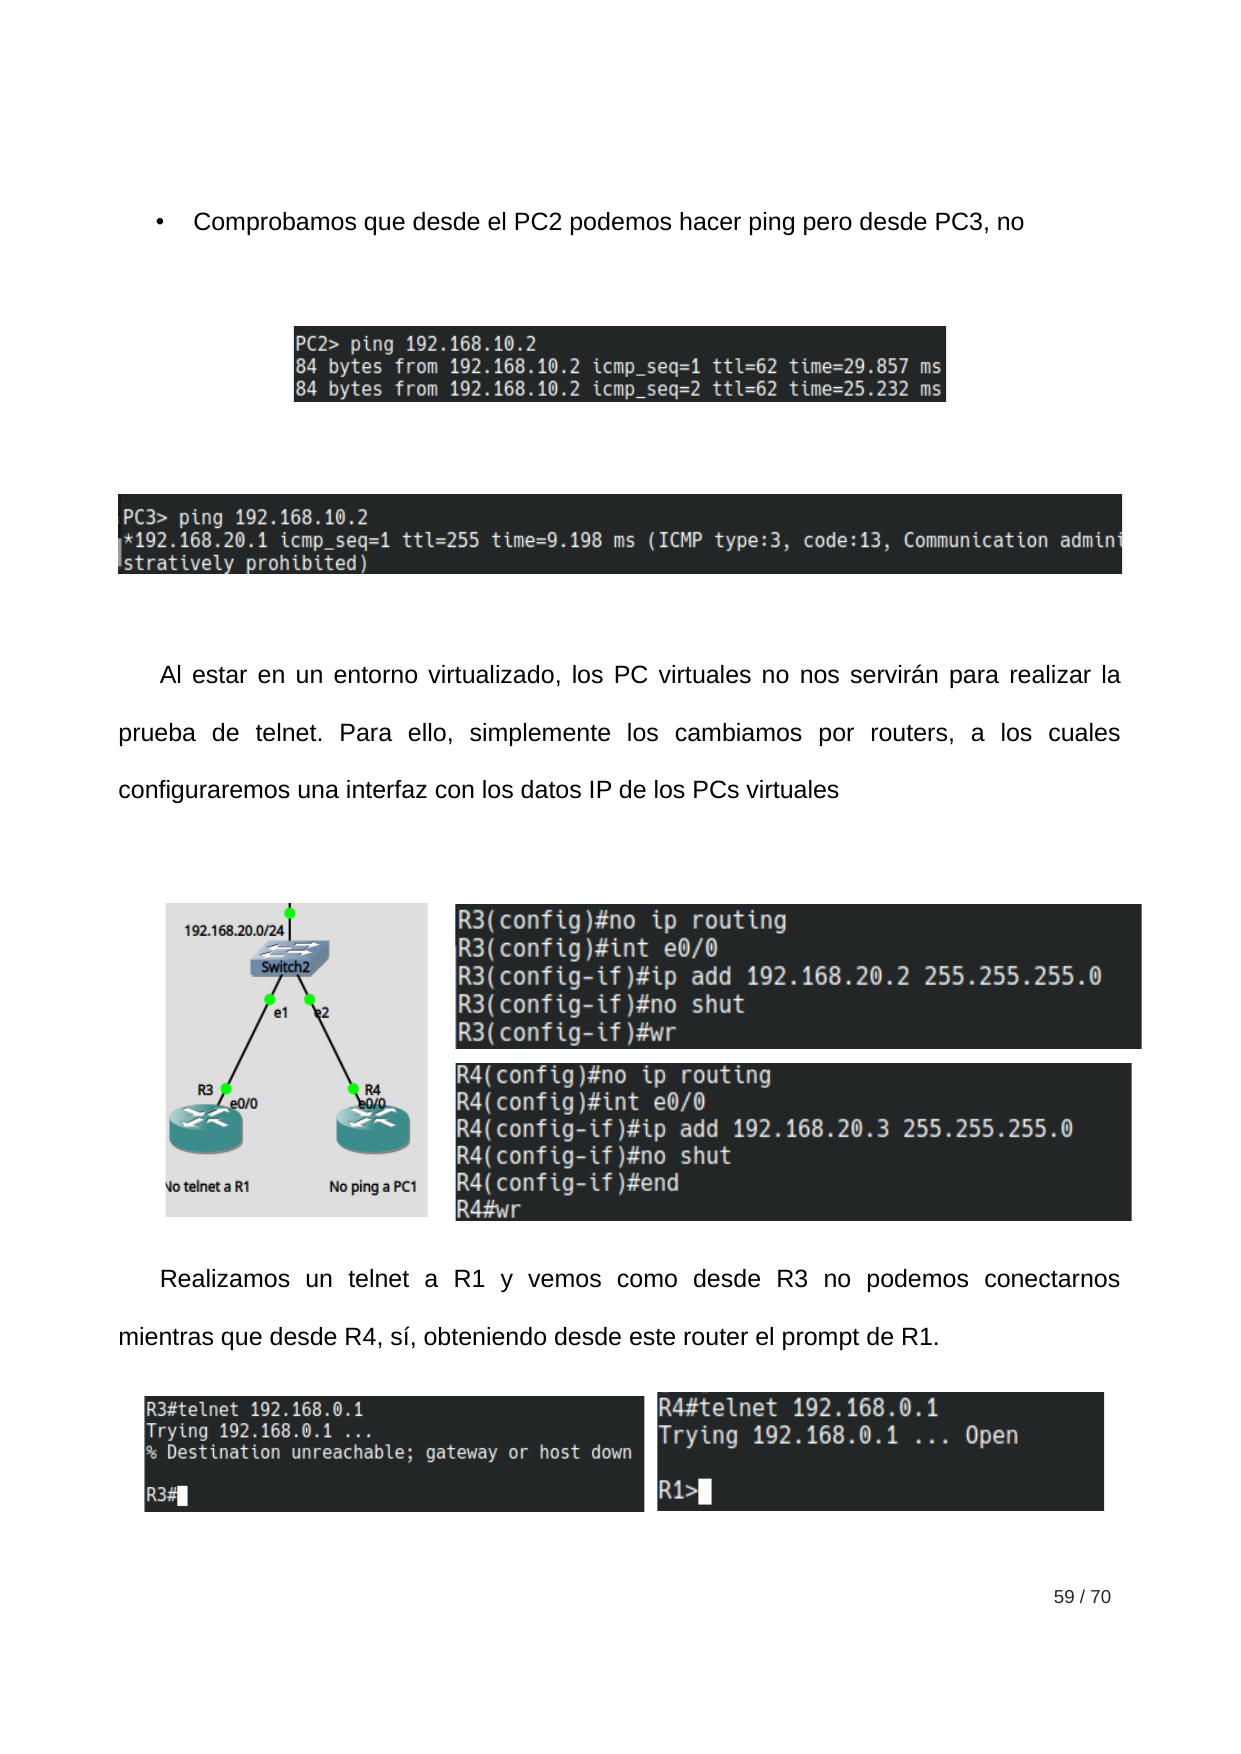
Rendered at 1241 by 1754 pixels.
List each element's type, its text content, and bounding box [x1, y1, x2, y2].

text Al estar en un entorno virtualizado, los PC virtuales no nos servirán para realizar la prueba de telnet. Para ello, simplemente los cambiamos por routers, a los cuales configuraremos una interfaz con los datos IP de los PCs virtuales [118, 660, 1122, 804]
text Realizamos un telnet a R1 y vemos como desde R3 no podemos conectarnos mientras que desde R4, sí, obteniendo desde este router el prompt de R1. [118, 948, 1122, 1350]
picture [455, 904, 1142, 1049]
picture [657, 1392, 1105, 1511]
list Comprobamos que desde el PC2 podemos hacer ping pero desde PC3, no [156, 207, 1122, 236]
picture [118, 494, 1123, 574]
picture [165, 903, 428, 1217]
picture [293, 326, 947, 402]
picture [144, 1396, 645, 1512]
picture [455, 1063, 1132, 1221]
